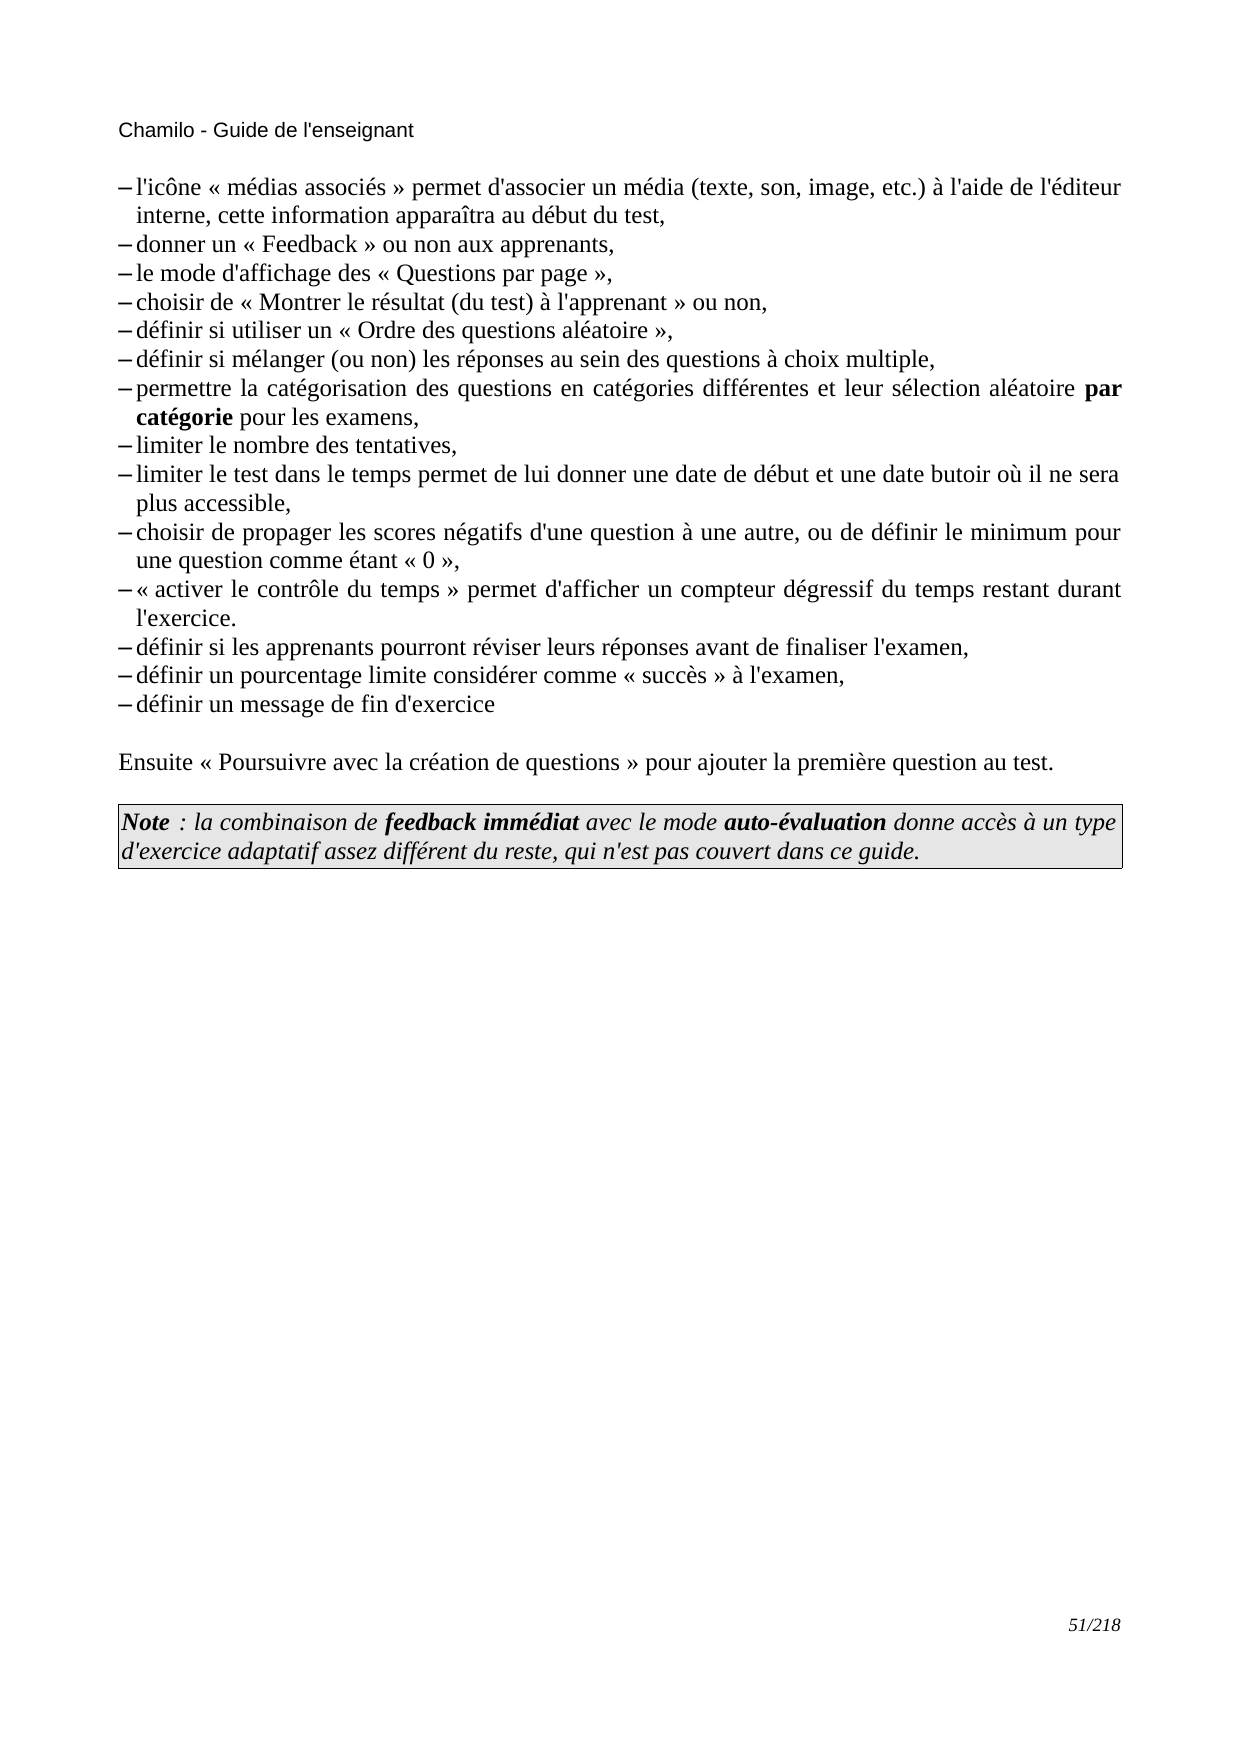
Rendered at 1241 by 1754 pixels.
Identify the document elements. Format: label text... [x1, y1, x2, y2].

list définir un message de fin d'exercice [118, 689, 1122, 718]
list donner un « Feedback » ou non aux apprenants, [118, 229, 1122, 258]
list définir si utiliser un « Ordre des questions aléatoire », [118, 315, 1122, 344]
list limiter le test dans le temps permet de lui donner une date de début et une date butoir où il ne sera plus accessible, [118, 459, 1122, 517]
list le mode d'affichage des « Questions par page », [118, 258, 1122, 287]
list définir si mélanger (ou non) les réponses au sein des questions à choix multiple, [118, 344, 1122, 373]
list définir un pourcentage limite considérer comme « succès » à l'examen, [118, 660, 1122, 689]
text Ensuite « Poursuivre avec la création de questions » pour ajouter la première question au test. [118, 747, 1122, 775]
text Note : la combinaison de feedback immédiat avec le mode auto-évaluation donne accès à un type d'exercice adaptatif assez différent du reste, qui n'est pas couvert dans ce guide. [119, 805, 1122, 868]
list choisir de « Montrer le résultat (du test) à l'apprenant » ou non, [118, 287, 1122, 315]
list l'icône « médias associés » permet d'associer un média (texte, son, image, etc.) à l'aide de l'éditeur interne, cette information apparaîtra au début du test, [118, 172, 1122, 229]
list définir si les apprenants pourront réviser leurs réponses avant de finaliser l'examen, [118, 632, 1122, 660]
list limiter le nombre des tentatives, [118, 430, 1122, 459]
list « activer le contrôle du temps » permet d'afficher un compteur dégressif du temps restant durant l'exercice. [118, 574, 1122, 632]
list permettre la catégorisation des questions en catégories différentes et leur sélection aléatoire par catégorie pour les examens, [118, 373, 1122, 430]
list choisir de propager les scores négatifs d'une question à une autre, ou de définir le minimum pour une question comme étant « 0 », [118, 517, 1122, 574]
